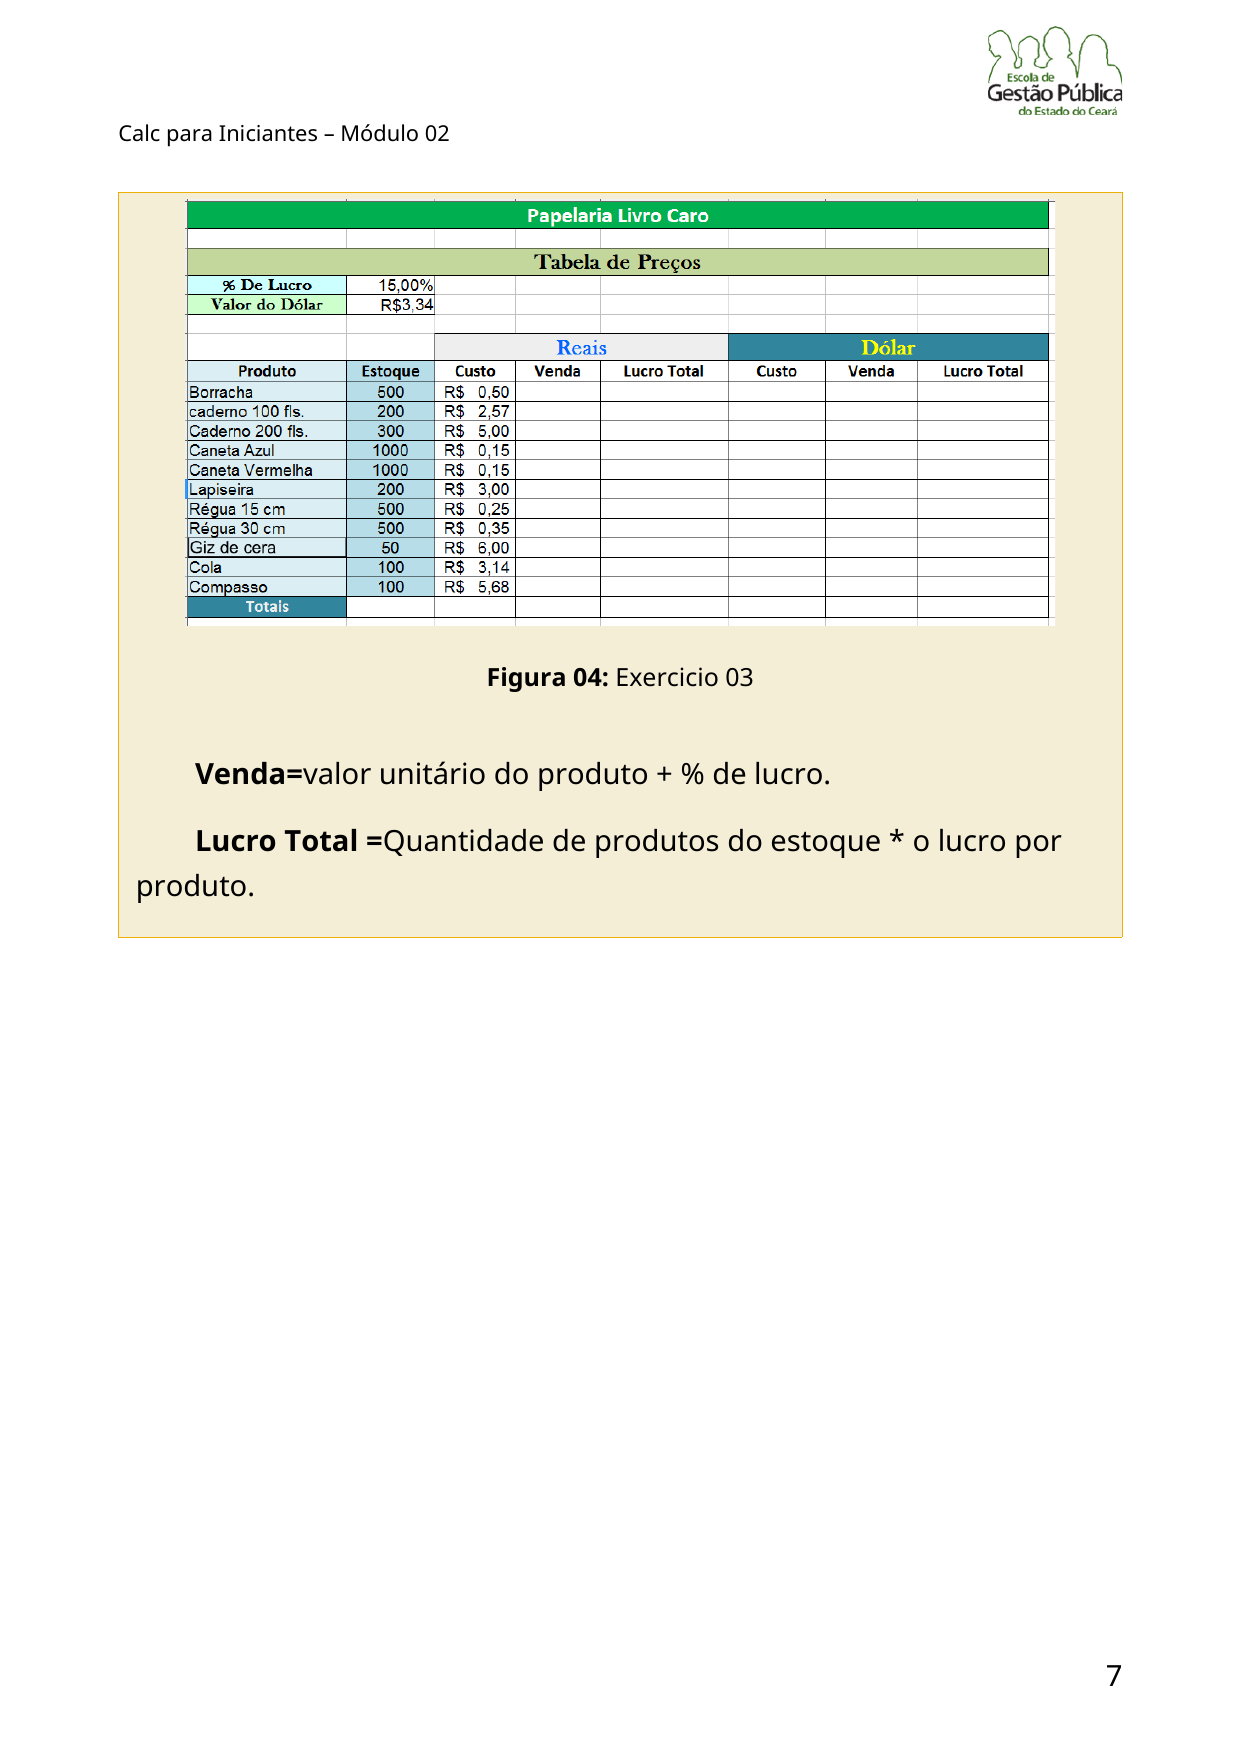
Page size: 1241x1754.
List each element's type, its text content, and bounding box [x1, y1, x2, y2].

picture [118, 26, 1123, 115]
table_cell Agora é com você! Coloque em prática tudo que aprendeu até o momento. Use a melhor e mais potente ferramenta de todos os tempos: sua capacidade de pensar! Dedos ao teclado! Venda=valor unitário do produto + % de lucro. Lucro Total =Quantidade de produtos do estoque * o lucro por produto. [119, 193, 1122, 937]
picture [185, 199, 1055, 626]
